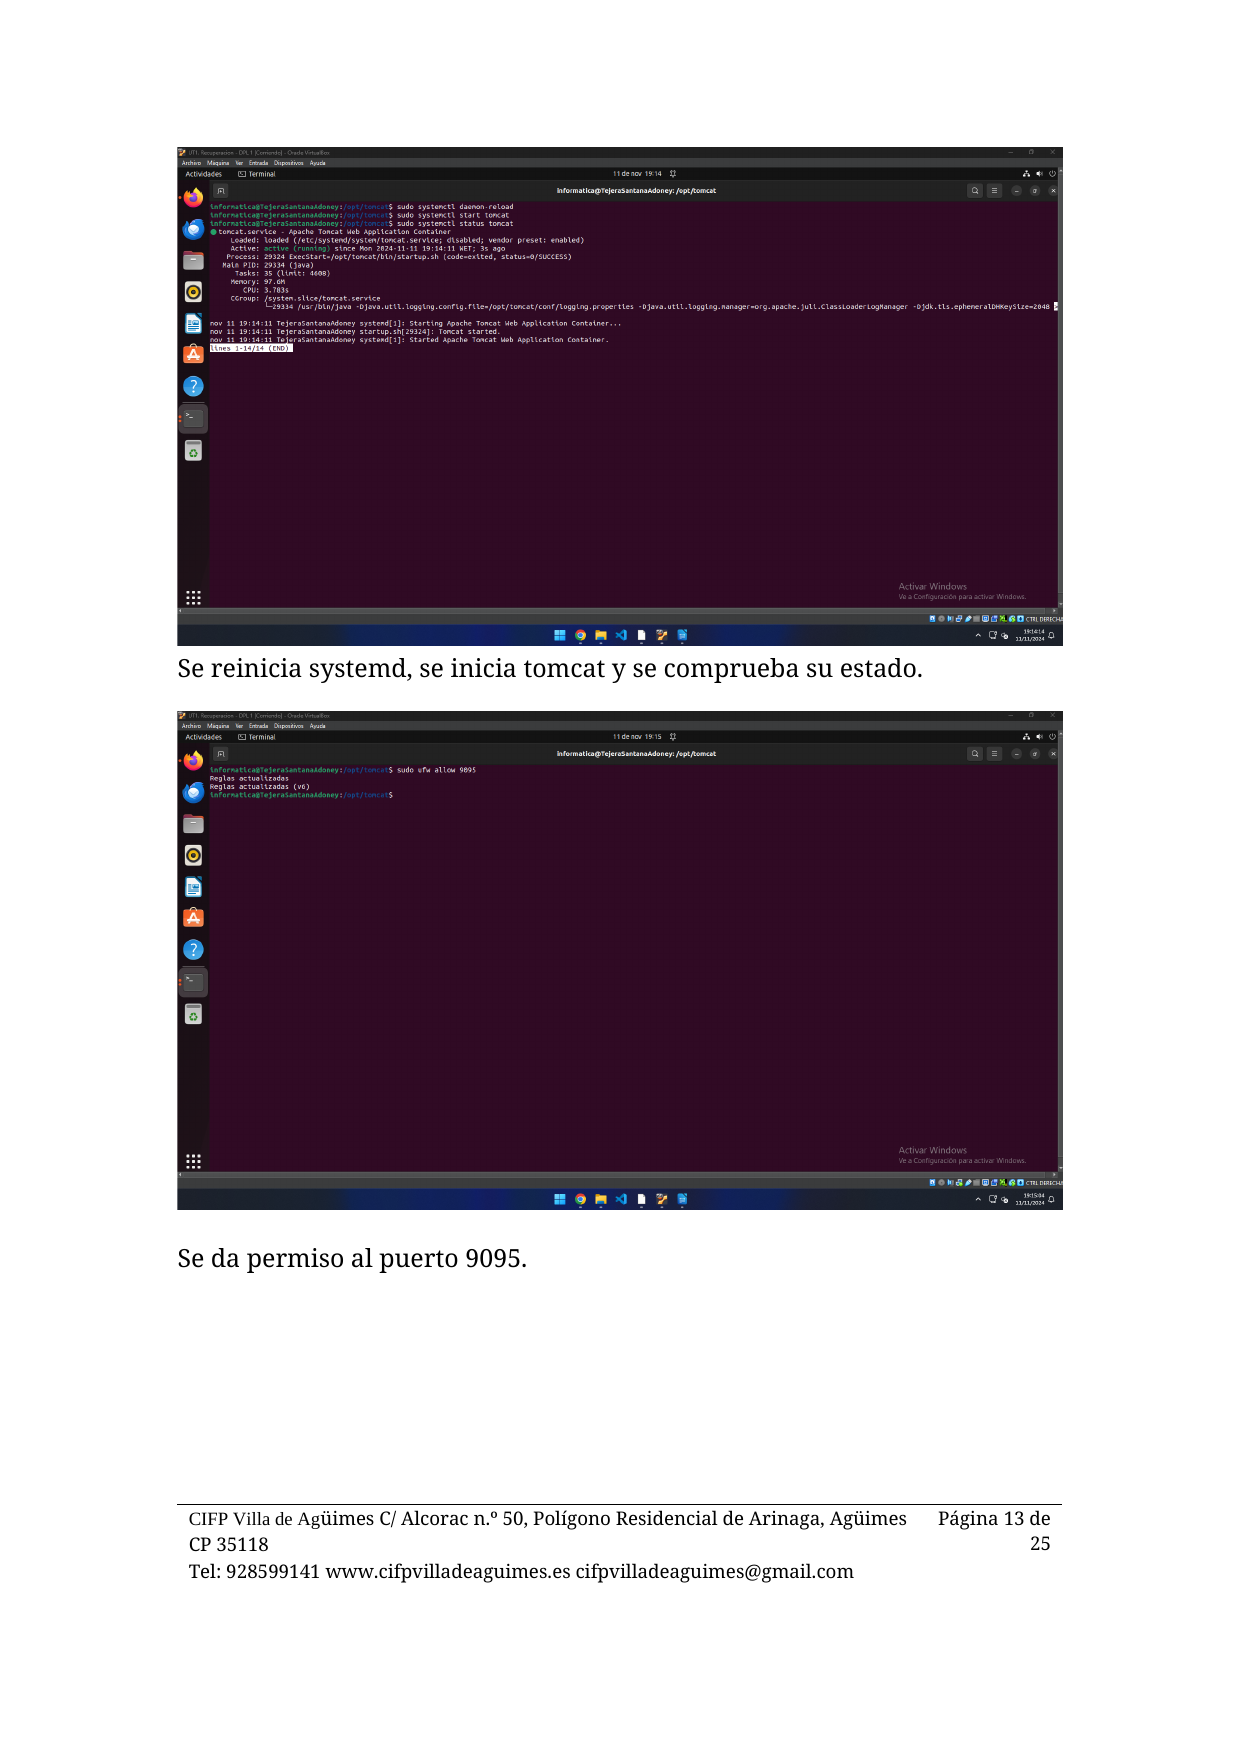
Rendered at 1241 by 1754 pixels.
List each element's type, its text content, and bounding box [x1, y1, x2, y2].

picture [177, 711, 1063, 1210]
text Se da permiso al puerto 9095. [177, 1210, 1063, 1274]
picture [177, 147, 1063, 646]
text Se reinicia systemd, se inicia tomcat y se comprueba su estado. [177, 646, 1063, 685]
